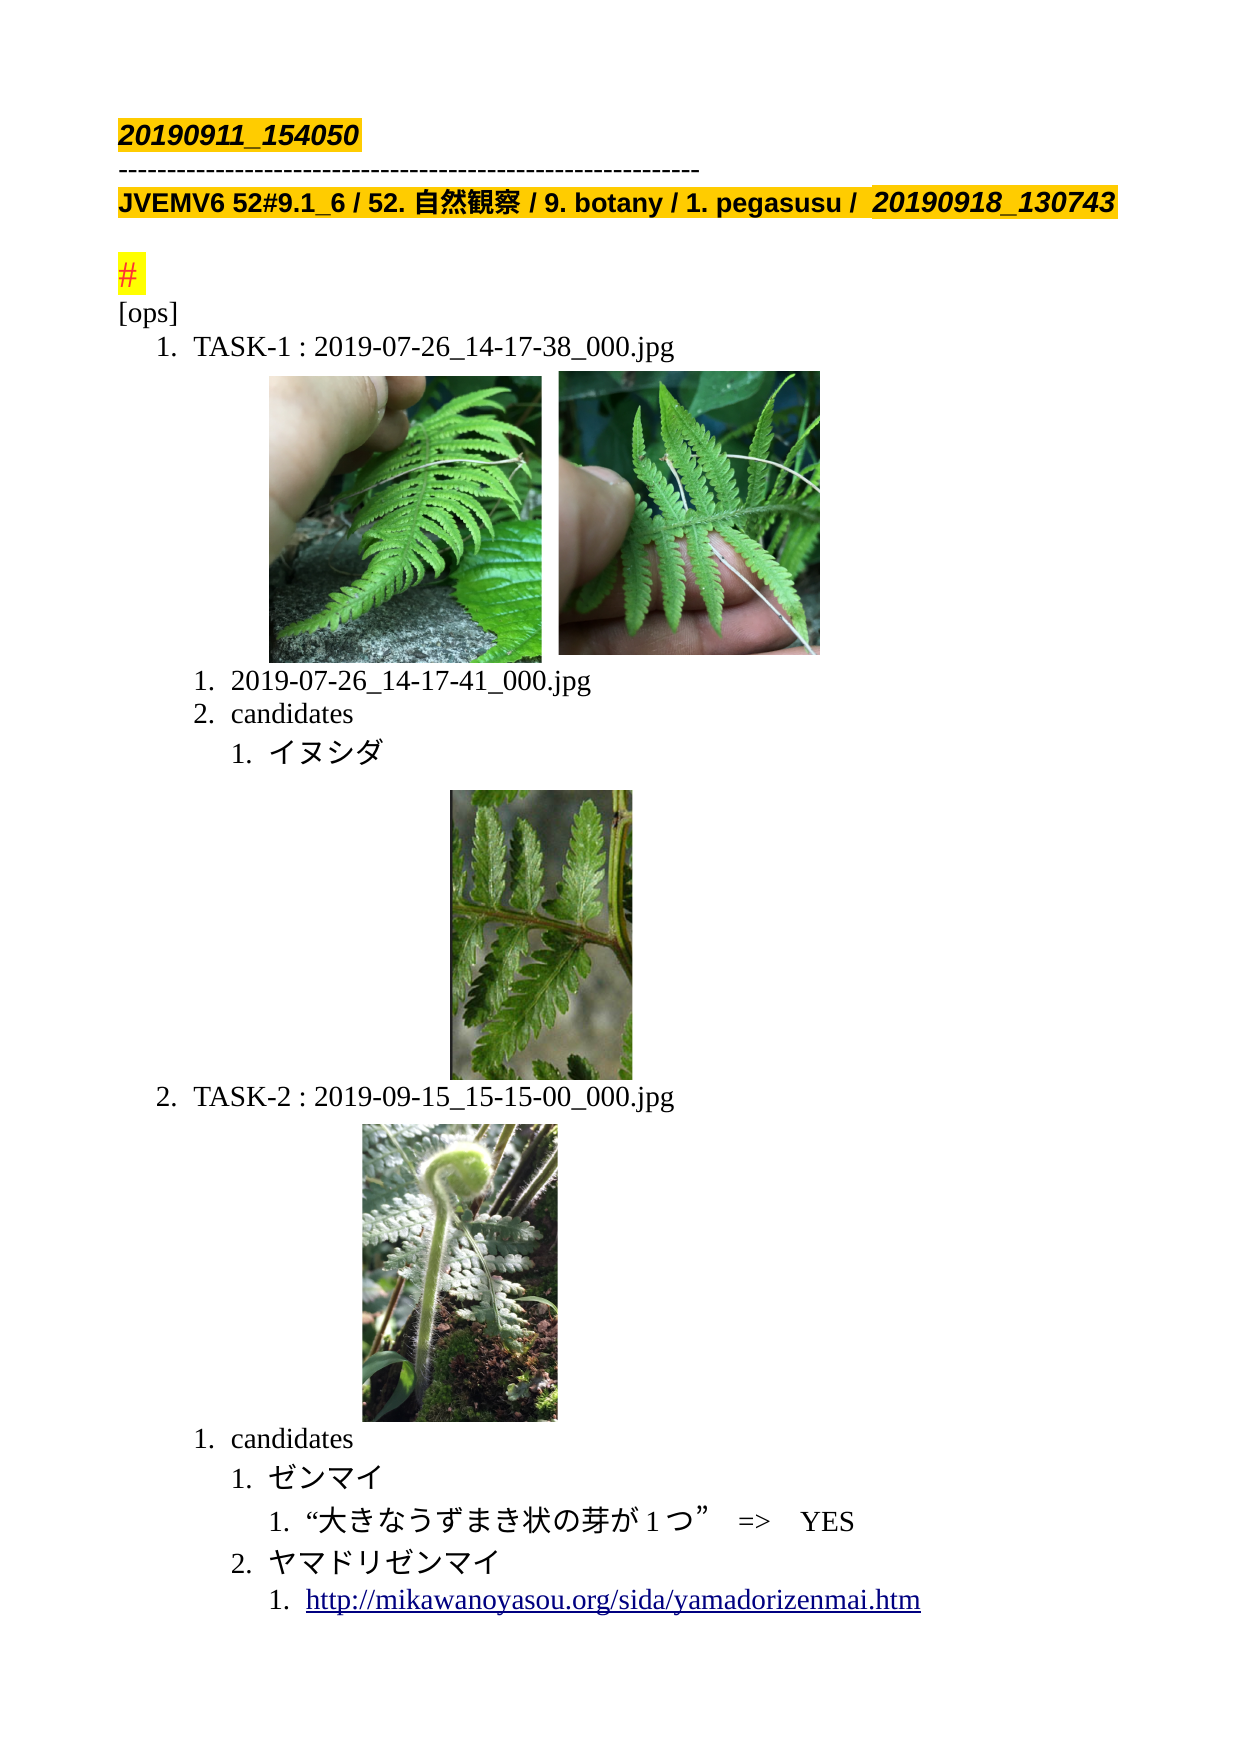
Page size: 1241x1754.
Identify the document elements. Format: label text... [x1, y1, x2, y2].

list candidates [193, 1113, 1122, 1455]
picture [558, 371, 820, 655]
text 20190911_154050 [118, 118, 1122, 152]
text ------------------------------------------------------------ [118, 152, 1122, 185]
list 2019-07-26_14-17-41_000.jpg [193, 362, 1122, 696]
picture [362, 1124, 558, 1422]
picture [450, 790, 633, 1080]
list イヌシダ [231, 730, 1122, 772]
picture [269, 376, 542, 663]
list TASK-2 : 2019-09-15_15-15-00_000.jpg [156, 772, 1122, 1113]
list ヤマドリゼンマイ [231, 1539, 1122, 1582]
list ゼンマイ [231, 1455, 1122, 1497]
text [ops] [118, 295, 1122, 329]
list “大きなうずまき状の芽が1つ” => YES [268, 1497, 1122, 1539]
list http://mikawanoyasou.org/sida/yamadorizenmai.htm [268, 1582, 1122, 1615]
text JVEMV6 52#9.1_6 / 52. 自然観察 / 9. botany / 1. pegasusu / 20190918_130743 [118, 185, 1122, 219]
text # [118, 252, 1122, 295]
list TASK-1 : 2019-07-26_14-17-38_000.jpg [156, 329, 1122, 362]
list candidates [193, 696, 1122, 730]
